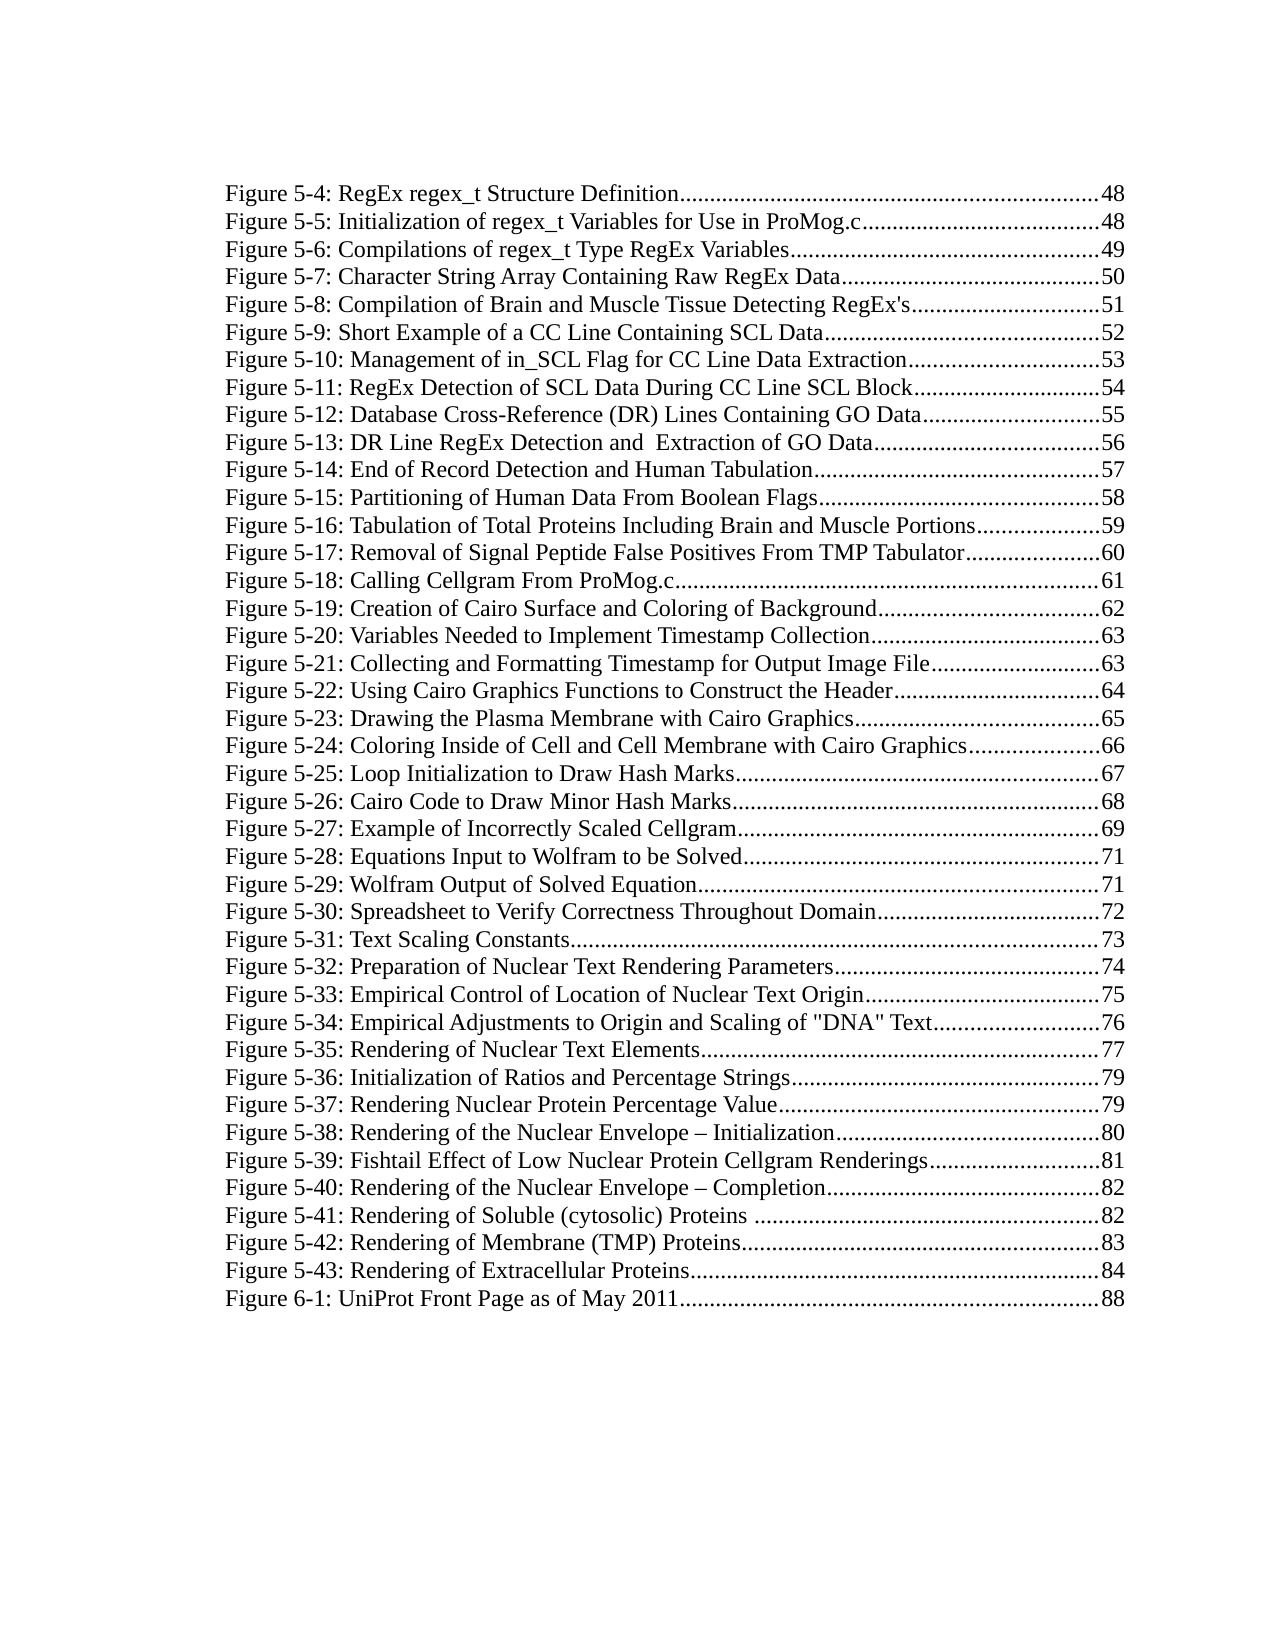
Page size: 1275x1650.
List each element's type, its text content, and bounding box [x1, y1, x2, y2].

text Figure 5-23: Drawing the Plasma Membrane with Cairo Graphics 65 [225, 704, 1125, 732]
text Figure 5-9: Short Example of a CC Line Containing SCL Data 52 [225, 317, 1125, 345]
text Figure 5-28: Equations Input to Wolfram to be Solved 71 [225, 842, 1125, 869]
text Figure 5-27: Example of Incorrectly Scaled Cellgram 69 [225, 814, 1125, 842]
text Figure 5-42: Rendering of Membrane (TMP) Proteins 83 [225, 1228, 1125, 1256]
text Figure 5-6: Compilations of regex_t Type RegEx Variables 49 [225, 235, 1125, 262]
text Figure 5-4: RegEx regex_t Structure Definition 48 [225, 179, 1125, 207]
text Figure 5-19: Creation of Cairo Surface and Coloring of Background 62 [225, 593, 1125, 621]
text Figure 5-30: Spreadsheet to Verify Correctness Throughout Domain 72 [225, 897, 1125, 925]
text Figure 5-15: Partitioning of Human Data From Boolean Flags 58 [225, 483, 1125, 511]
text Figure 5-38: Rendering of the Nuclear Envelope – Initialization 80 [225, 1118, 1125, 1146]
text Figure 5-16: Tabulation of Total Proteins Including Brain and Muscle Portions 59 [225, 511, 1125, 538]
text Figure 5-24: Coloring Inside of Cell and Cell Membrane with Cairo Graphics 66 [225, 732, 1125, 759]
text Figure 5-37: Rendering Nuclear Protein Percentage Value 79 [225, 1090, 1125, 1118]
text Figure 5-32: Preparation of Nuclear Text Rendering Parameters 74 [225, 952, 1125, 980]
text Figure 5-34: Empirical Adjustments to Origin and Scaling of "DNA" Text 76 [225, 1008, 1125, 1035]
text Figure 5-40: Rendering of the Nuclear Envelope – Completion 82 [225, 1173, 1125, 1201]
text Figure 5-18: Calling Cellgram From ProMog.c 61 [225, 566, 1125, 593]
text Figure 5-41: Rendering of Soluble (cytosolic) Proteins 82 [225, 1201, 1125, 1228]
text Figure 5-20: Variables Needed to Implement Timestamp Collection 63 [225, 621, 1125, 649]
text Figure 5-5: Initialization of regex_t Variables for Use in ProMog.c 48 [225, 207, 1125, 235]
text Figure 5-13: DR Line RegEx Detection and Extraction of GO Data 56 [225, 428, 1125, 456]
text Figure 5-35: Rendering of Nuclear Text Elements 77 [225, 1035, 1125, 1063]
text Figure 5-7: Character String Array Containing Raw RegEx Data 50 [225, 262, 1125, 290]
text Figure 5-39: Fishtail Effect of Low Nuclear Protein Cellgram Renderings 81 [225, 1146, 1125, 1173]
text Figure 5-21: Collecting and Formatting Timestamp for Output Image File 63 [225, 649, 1125, 676]
text Figure 5-22: Using Cairo Graphics Functions to Construct the Header 64 [225, 676, 1125, 704]
text Figure 5-29: Wolfram Output of Solved Equation 71 [225, 869, 1125, 897]
text Figure 5-10: Management of in_SCL Flag for CC Line Data Extraction 53 [225, 345, 1125, 373]
text Figure 6-1: UniProt Front Page as of May 2011 88 [225, 1284, 1125, 1311]
text Figure 5-17: Removal of Signal Peptide False Positives From TMP Tabulator 60 [225, 538, 1125, 566]
text Figure 5-25: Loop Initialization to Draw Hash Marks 67 [225, 759, 1125, 787]
text Figure 5-26: Cairo Code to Draw Minor Hash Marks 68 [225, 787, 1125, 814]
text Figure 5-11: RegEx Detection of SCL Data During CC Line SCL Block 54 [225, 373, 1125, 400]
text Figure 5-8: Compilation of Brain and Muscle Tissue Detecting RegEx's 51 [225, 290, 1125, 317]
text Figure 5-14: End of Record Detection and Human Tabulation 57 [225, 456, 1125, 483]
text Figure 5-33: Empirical Control of Location of Nuclear Text Origin 75 [225, 980, 1125, 1008]
text Figure 5-43: Rendering of Extracellular Proteins 84 [225, 1256, 1125, 1284]
text Figure 5-36: Initialization of Ratios and Percentage Strings 79 [225, 1063, 1125, 1090]
text Figure 5-31: Text Scaling Constants 73 [225, 925, 1125, 952]
text Figure 5-12: Database Cross-Reference (DR) Lines Containing GO Data 55 [225, 400, 1125, 428]
